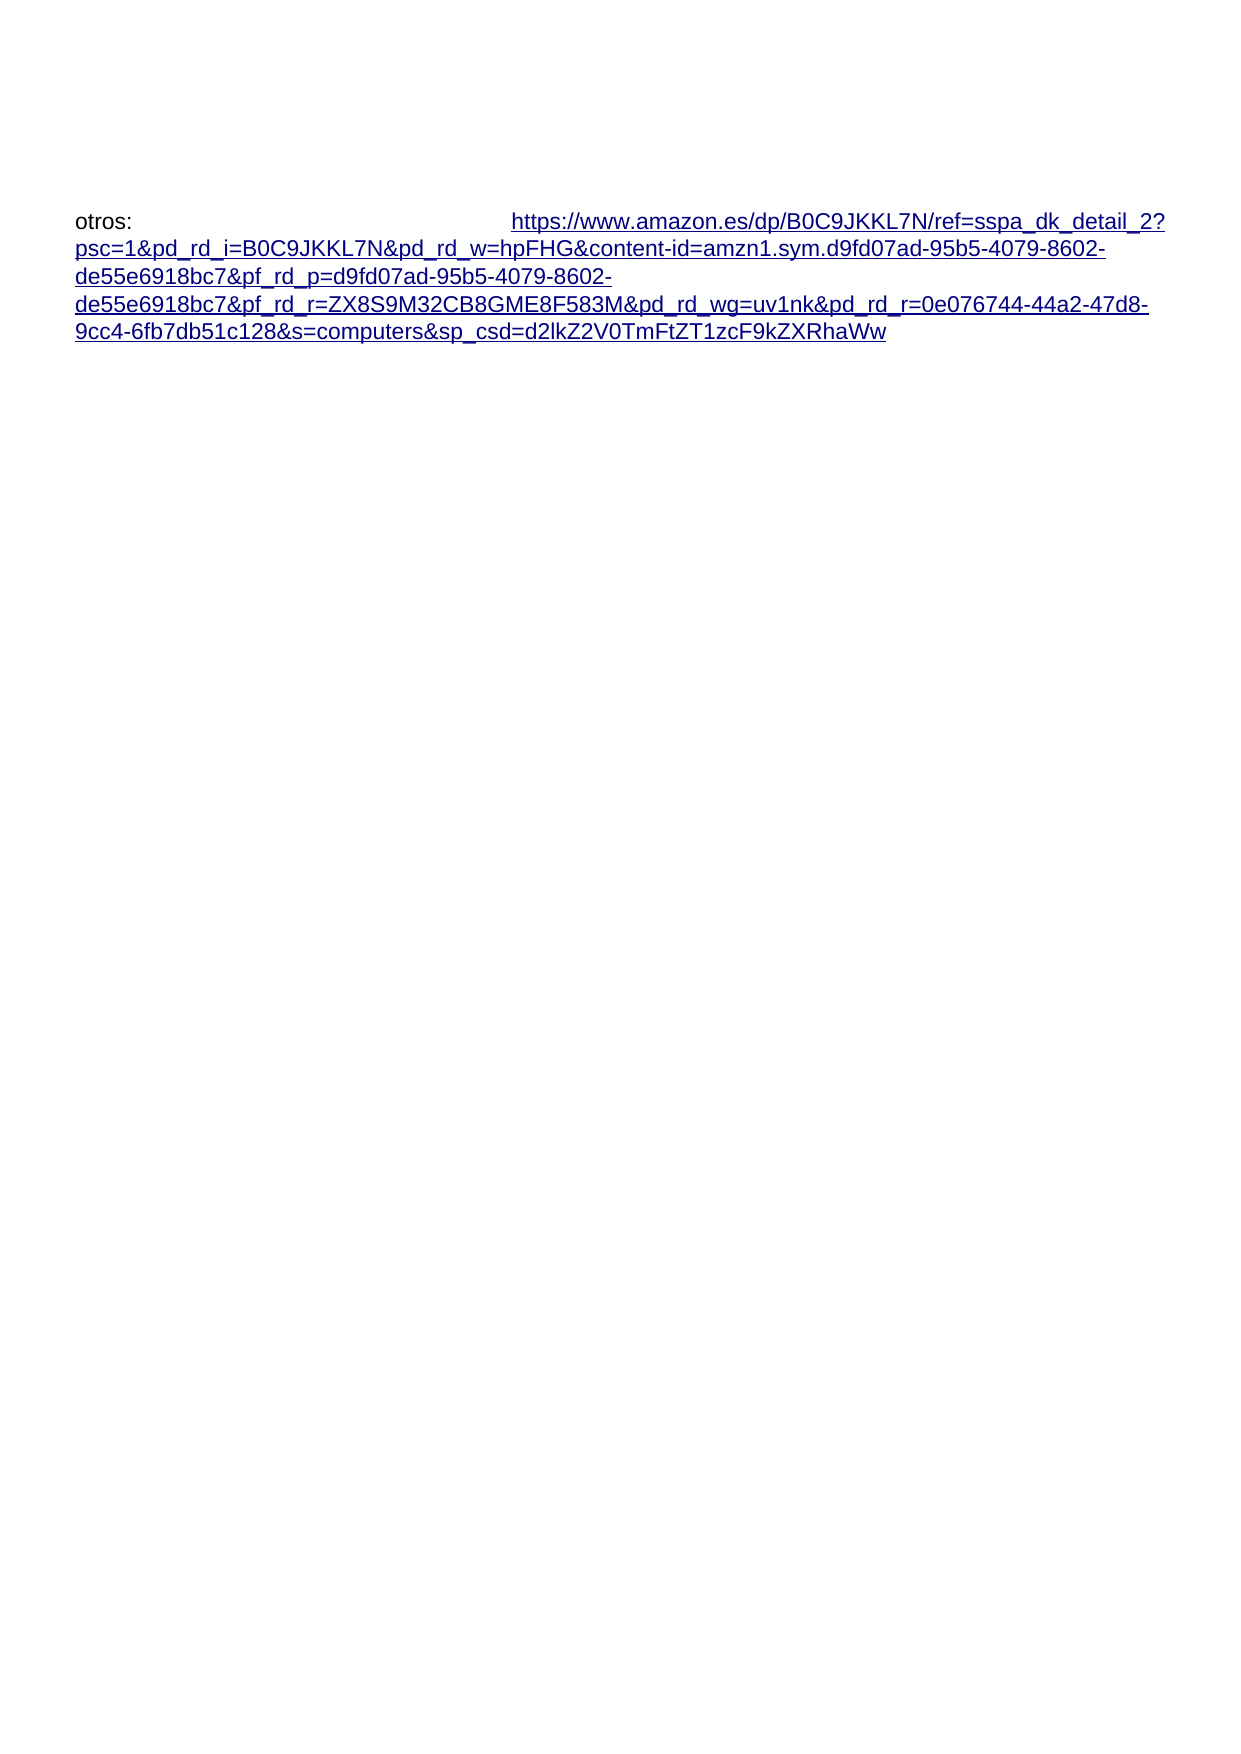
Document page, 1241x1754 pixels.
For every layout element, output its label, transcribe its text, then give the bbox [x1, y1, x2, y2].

text otros: https://www.amazon.es/dp/B0C9JKKL7N/ref=sspa_dk_detail_2?psc=1&pd_rd_i=B0C9JKKL7N&pd_rd_w=hpFHG&content-id=amzn1.sym.d9fd07ad-95b5-4079-8602-de55e6918bc7&pf_rd_p=d9fd07ad-95b5-4079-8602-de55e6918bc7&pf_rd_r=ZX8S9M32CB8GME8F583M&pd_rd_wg=uv1nk&pd_rd_r=0e076744-44a2-47d8-9cc4-6fb7db51c128&s=computers&sp_csd=d2lkZ2V0TmFtZT1zcF9kZXRhaWw [75, 208, 1165, 344]
